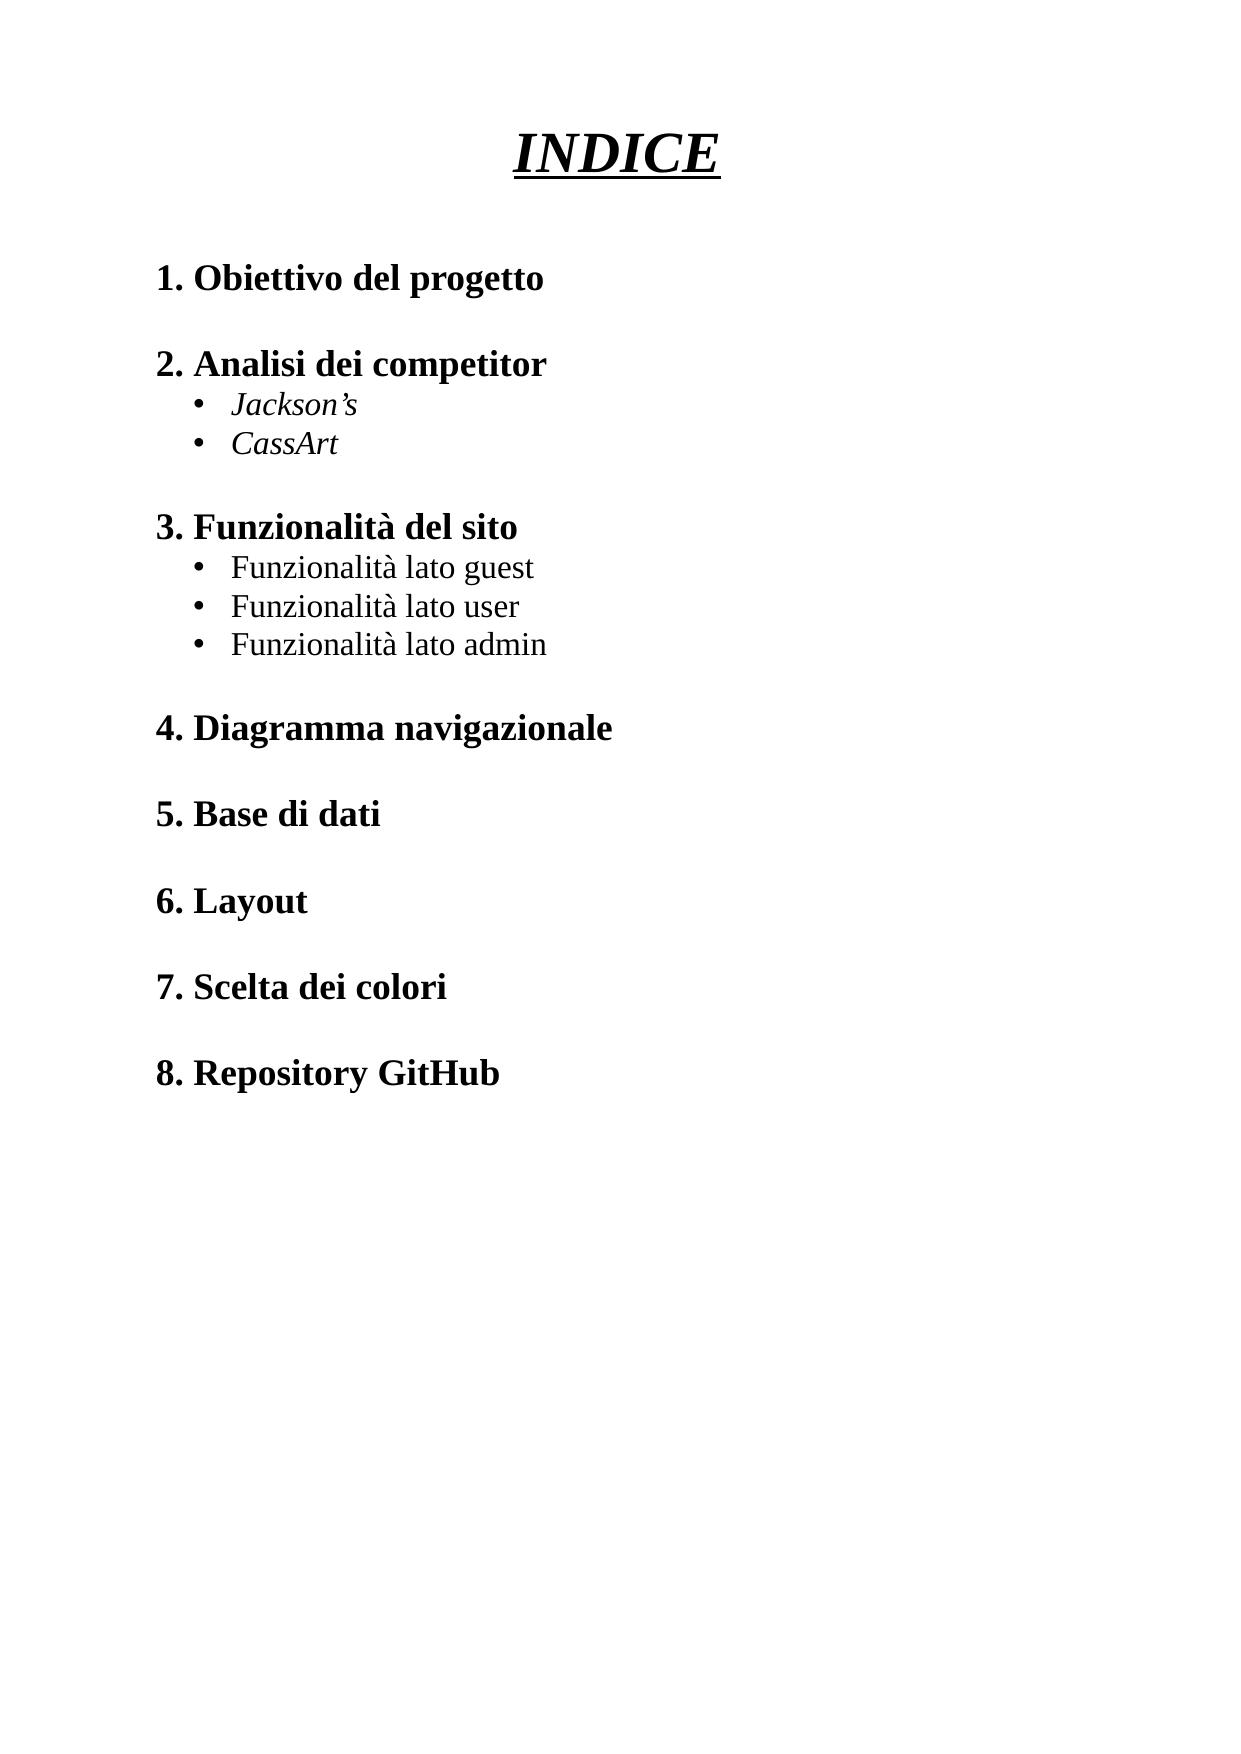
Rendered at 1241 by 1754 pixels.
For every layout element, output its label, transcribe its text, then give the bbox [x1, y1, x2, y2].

list Funzionalità lato admin [193, 624, 1122, 662]
list Base di dati [156, 792, 1122, 835]
list Layout [156, 878, 1122, 921]
list Obiettivo del progetto [156, 255, 1122, 298]
list CassArt [193, 423, 1122, 461]
list Funzionalità lato guest [193, 547, 1122, 586]
title INDICE [118, 118, 1122, 185]
list Funzionalità del sito [156, 504, 1122, 547]
list Jackson’s [193, 384, 1122, 423]
list Diagramma navigazionale [156, 706, 1122, 749]
list Scelta dei colori [156, 964, 1122, 1007]
list Repository GitHub [156, 1051, 1122, 1094]
list Funzionalità lato user [193, 586, 1122, 624]
list Analisi dei competitor [156, 341, 1122, 384]
